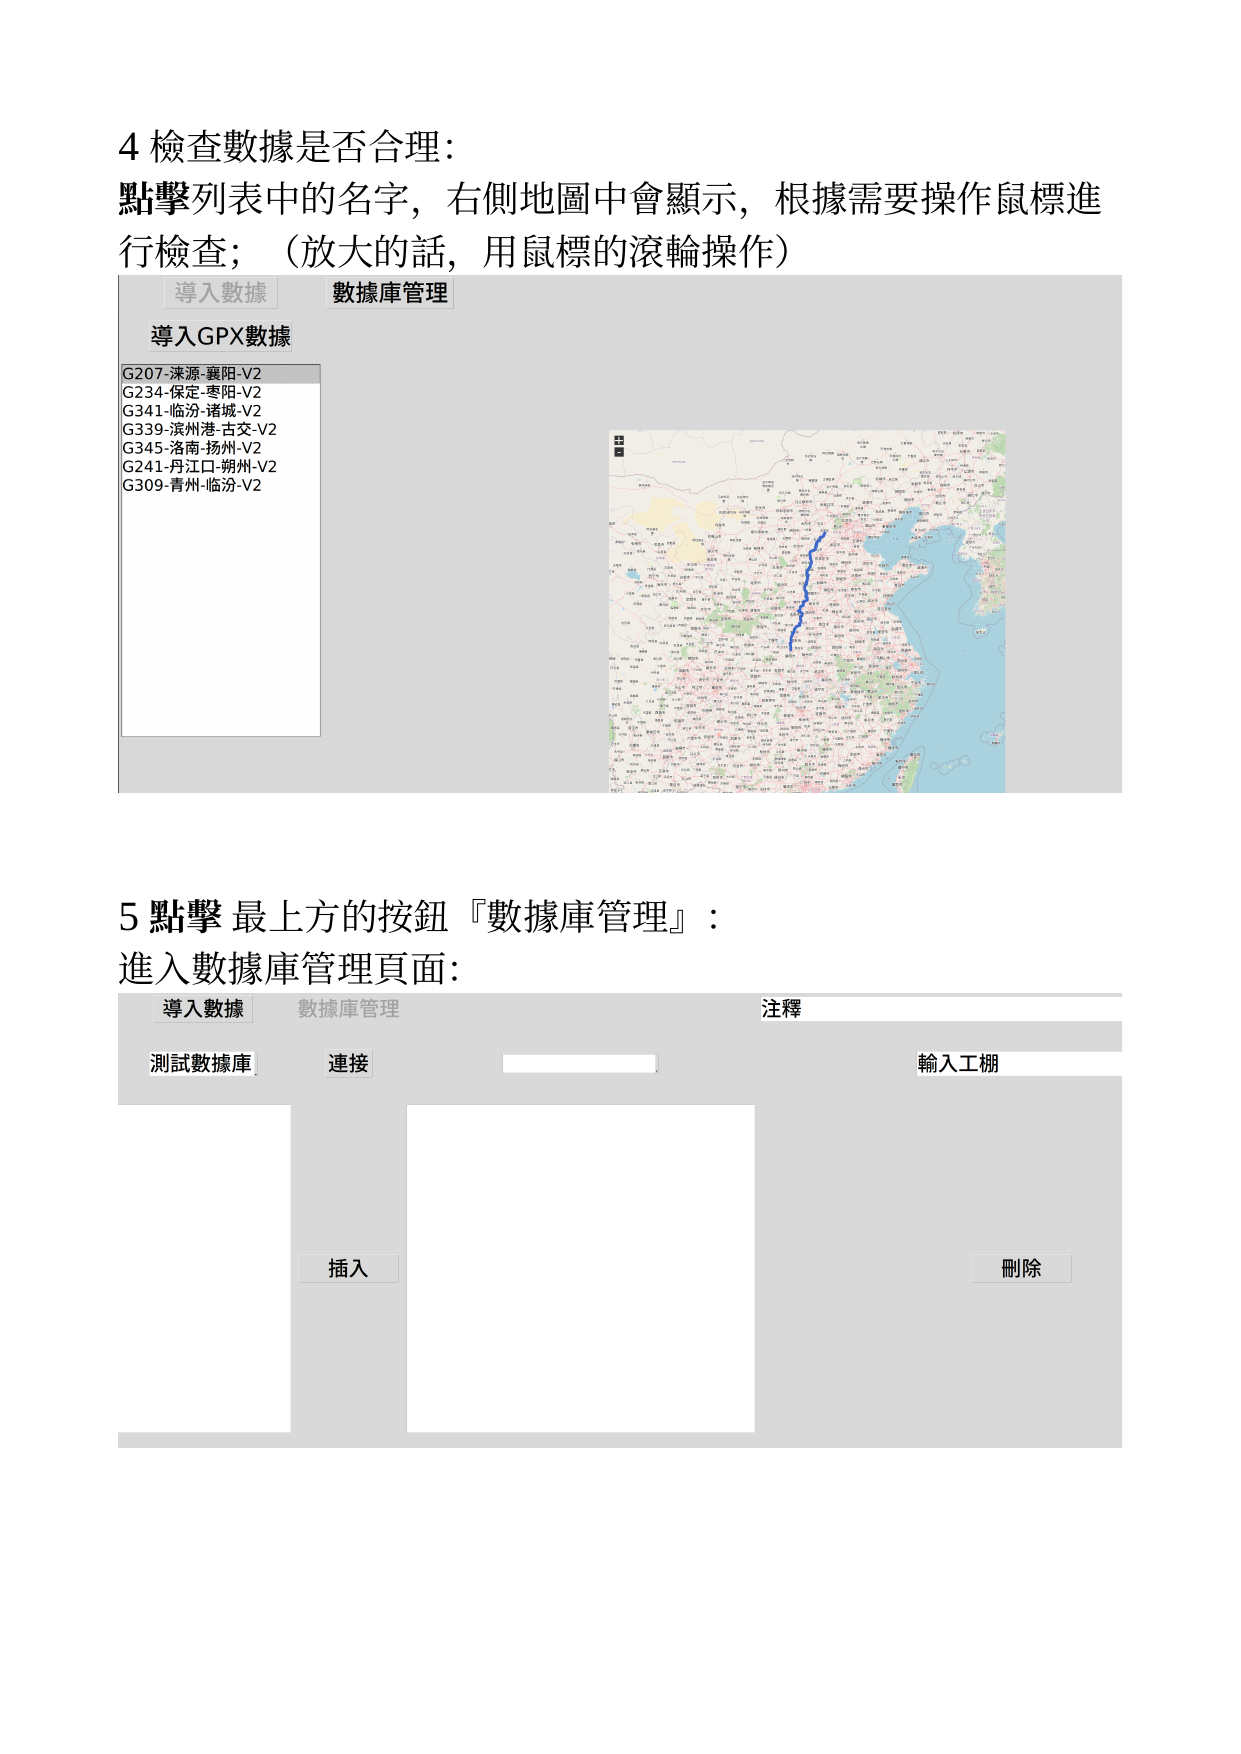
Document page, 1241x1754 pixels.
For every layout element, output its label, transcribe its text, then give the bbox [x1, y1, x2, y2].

text 5 點擊 最上方的按鈕『數據庫管理』： [118, 888, 1122, 941]
text 點擊列表中的名字，右側地圖中會顯示，根據需要操作鼠標進行檢查；（放大的話，用鼠標的滾輪操作） [118, 171, 1122, 275]
text 4 檢查數據是否合理： [118, 118, 1122, 171]
picture [118, 275, 1123, 793]
text 進入數據庫管理頁面： [118, 941, 1122, 993]
picture [118, 993, 1123, 1448]
